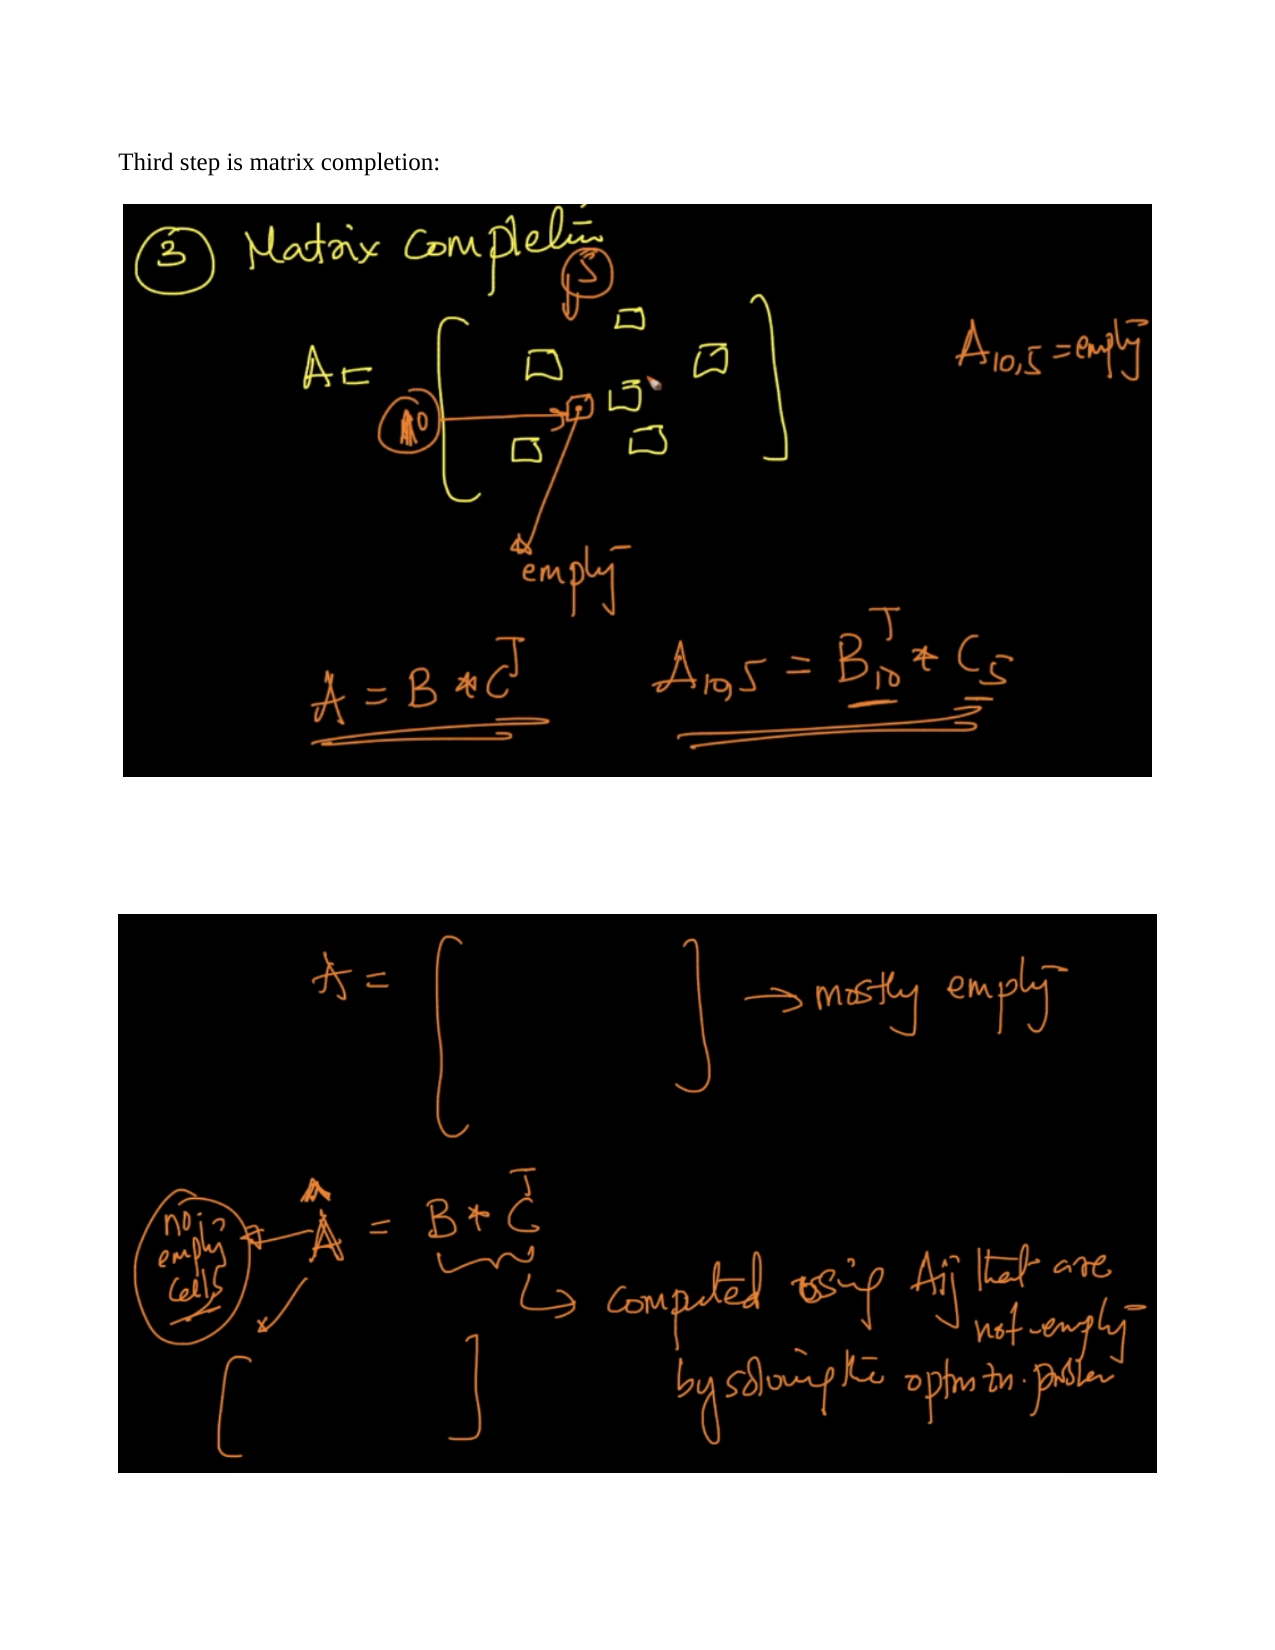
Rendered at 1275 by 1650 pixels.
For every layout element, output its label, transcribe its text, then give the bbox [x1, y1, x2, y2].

text Third step is matrix completion: [118, 147, 1157, 176]
picture [118, 914, 1157, 1473]
picture [123, 204, 1152, 777]
